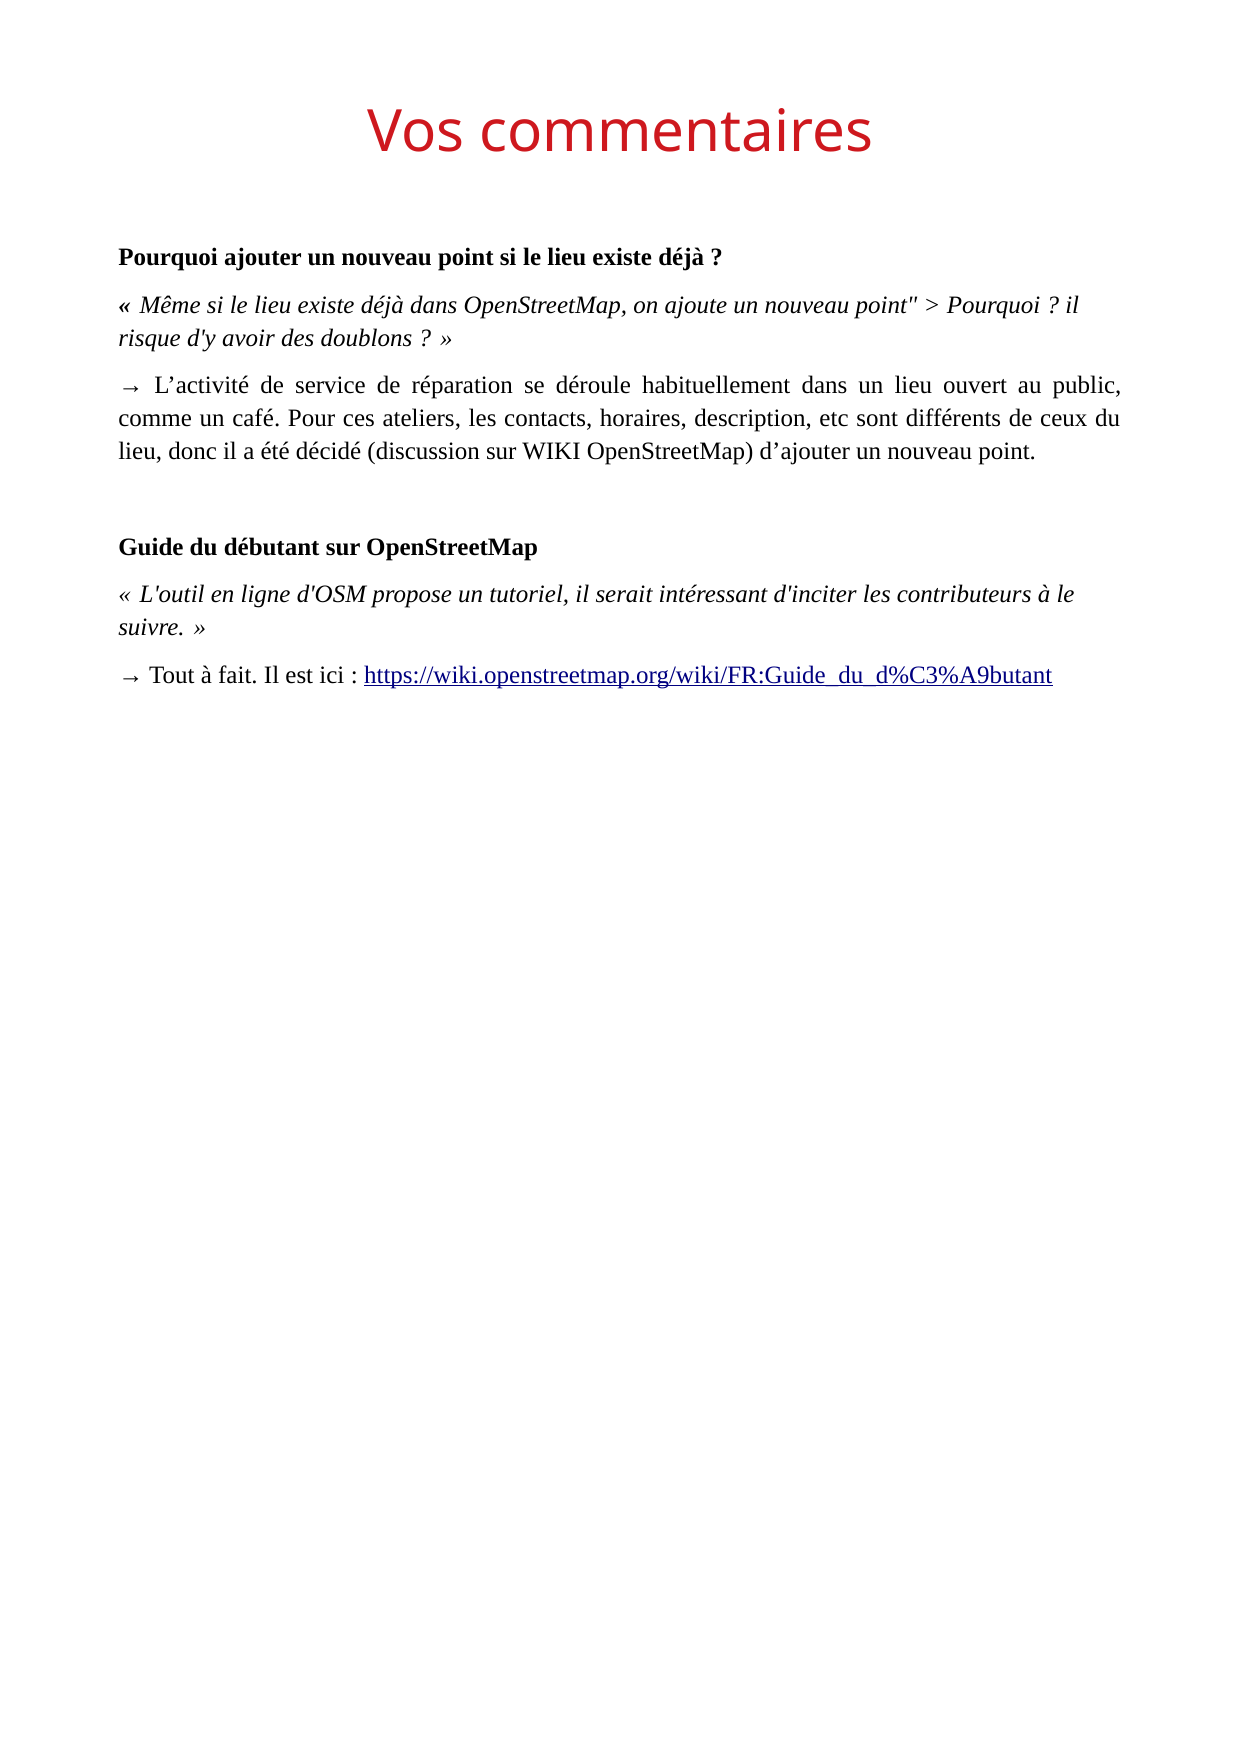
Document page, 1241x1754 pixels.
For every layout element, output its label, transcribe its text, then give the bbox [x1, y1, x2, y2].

text → L’activité de service de réparation se déroule habituellement dans un lieu ouvert au public, comme un café. Pour ces ateliers, les contacts, horaires, description, etc sont différents de ceux du lieu, donc il a été décidé (discussion sur WIKI OpenStreetMap) d’ajouter un nouveau point. [118, 370, 1122, 465]
text « L'outil en ligne d'OSM propose un tutoriel, il serait intéressant d'inciter les contributeurs à le suivre. » [118, 579, 1122, 641]
text Pourquoi ajouter un nouveau point si le lieu existe déjà ? [118, 242, 1122, 271]
text Guide du débutant sur OpenStreetMap [118, 532, 1122, 560]
text → Tout à fait. Il est ici : https://wiki.openstreetmap.org/wiki/FR:Guide_du_d%C3%A9butant [118, 660, 1122, 688]
text « Même si le lieu existe déjà dans OpenStreetMap, on ajoute un nouveau point" > Pourquoi ? il risque d'y avoir des doublons ? » [118, 290, 1122, 351]
text Vos commentaires [118, 88, 1122, 168]
